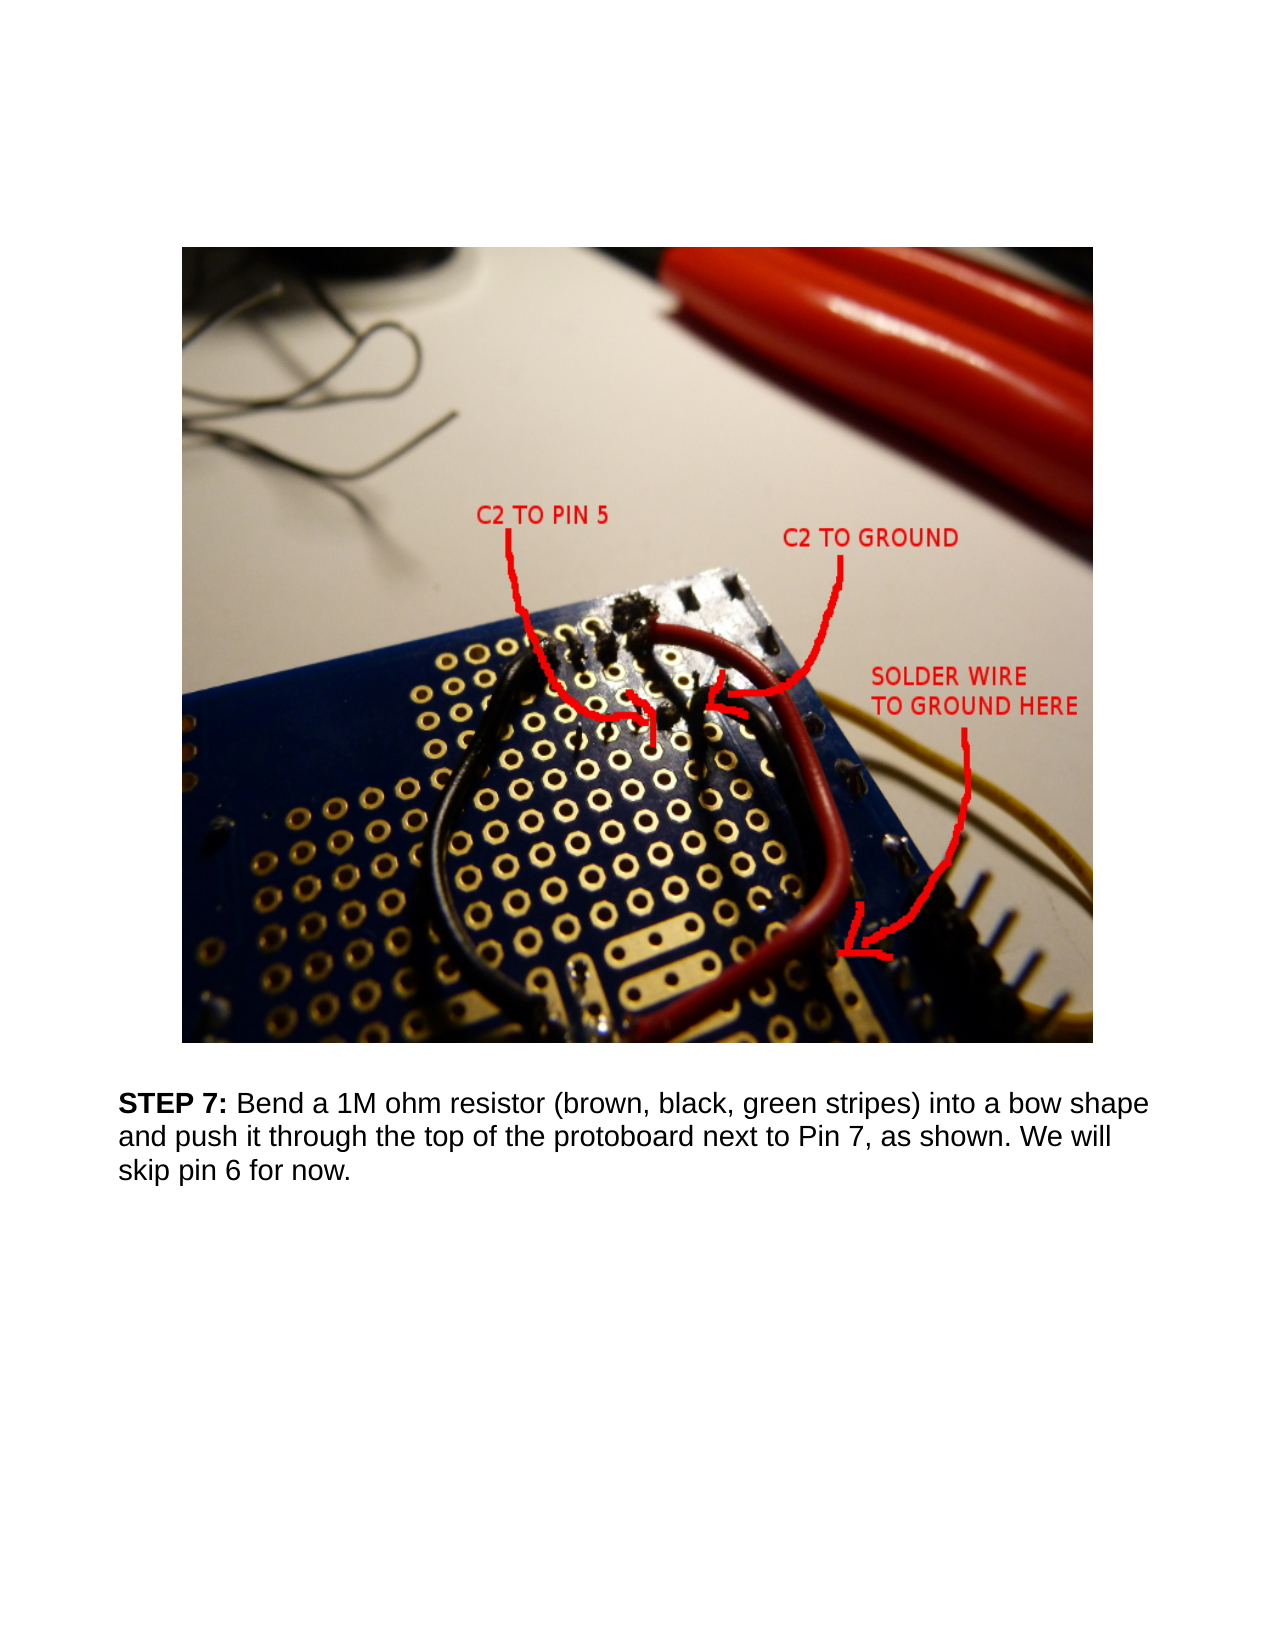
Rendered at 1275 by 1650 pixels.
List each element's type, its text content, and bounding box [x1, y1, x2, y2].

text STEP 7: Bend a 1M ohm resistor (brown, black, green stripes) into a bow shape and push it through the top of the protoboard next to Pin 7, as shown. We will skip pin 6 for now. [118, 1086, 1157, 1187]
picture [182, 247, 1093, 1043]
